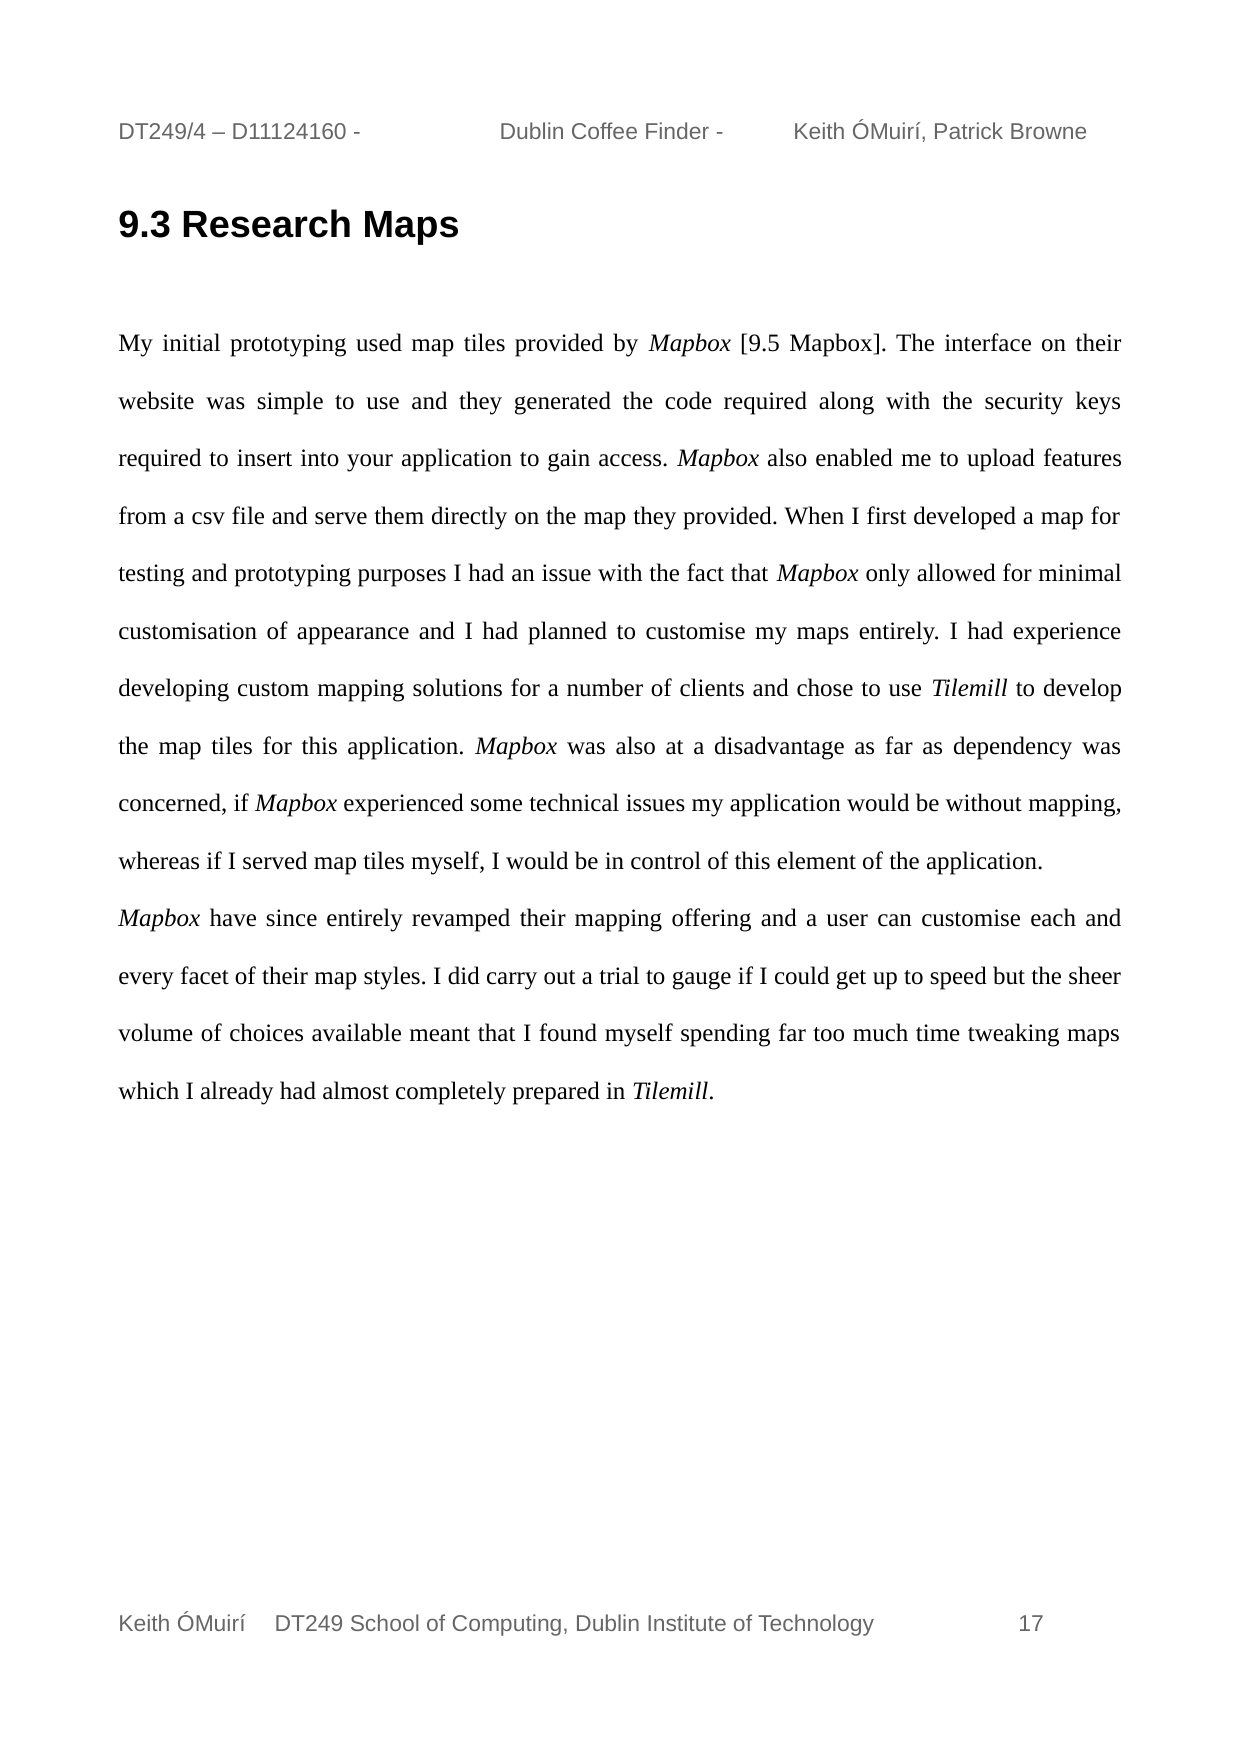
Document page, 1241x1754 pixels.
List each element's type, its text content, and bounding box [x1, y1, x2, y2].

text Mapbox have since entirely revamped their mapping offering and a user can customise each and every facet of their map styles. I did carry out a trial to gauge if I could get up to speed but the sheer volume of choices available meant that I found myself spending far too much time tweaking maps which I already had almost completely prepared in Tilemill. [118, 903, 1122, 1104]
text My initial prototyping used map tiles provided by Mapbox [9.5 Mapbox]. The interface on their website was simple to use and they generated the code required along with the security keys required to insert into your application to gain access. Mapbox also enabled me to upload features from a csv file and serve them directly on the map they provided. When I first developed a map for testing and prototyping purposes I had an issue with the fact that Mapbox only allowed for minimal customisation of appearance and I had planned to customise my maps entirely. I had experience developing custom mapping solutions for a number of clients and chose to use Tilemill to develop the map tiles for this application. Mapbox was also at a disadvantage as far as dependency was concerned, if Mapbox experienced some technical issues my application would be without mapping, whereas if I served map tiles myself, I would be in control of this element of the application. [118, 328, 1122, 874]
subtitle 9.3 Research Maps [118, 202, 1122, 246]
